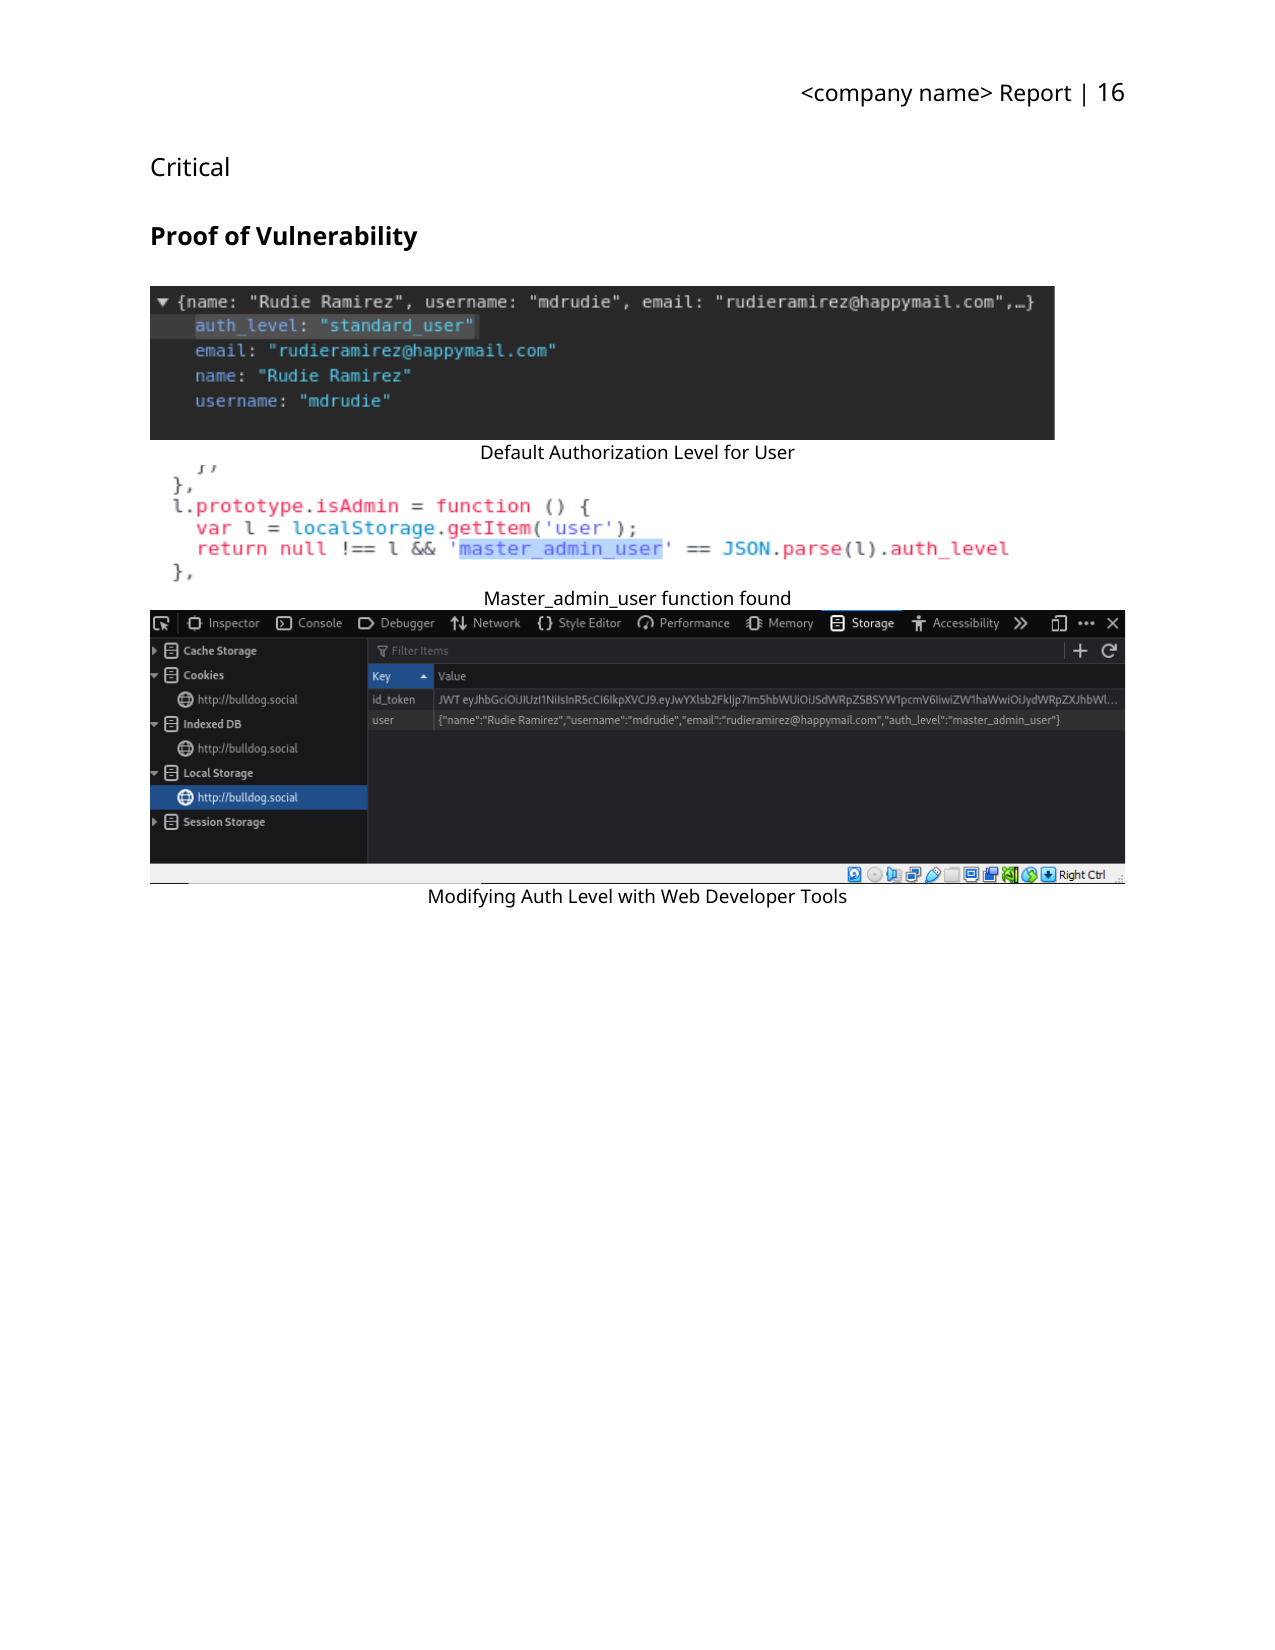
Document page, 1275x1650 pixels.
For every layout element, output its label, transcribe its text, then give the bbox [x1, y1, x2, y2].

picture [150, 286, 1055, 440]
text Master_admin_user function found [150, 585, 1125, 610]
text Proof of Vulnerability [150, 218, 1125, 252]
text Critical [150, 150, 1125, 184]
text Modifying Auth Level with Web Developer Tools [150, 884, 1125, 909]
picture [150, 610, 1125, 884]
picture [150, 465, 1053, 586]
text Default Authorization Level for User [150, 439, 1125, 465]
